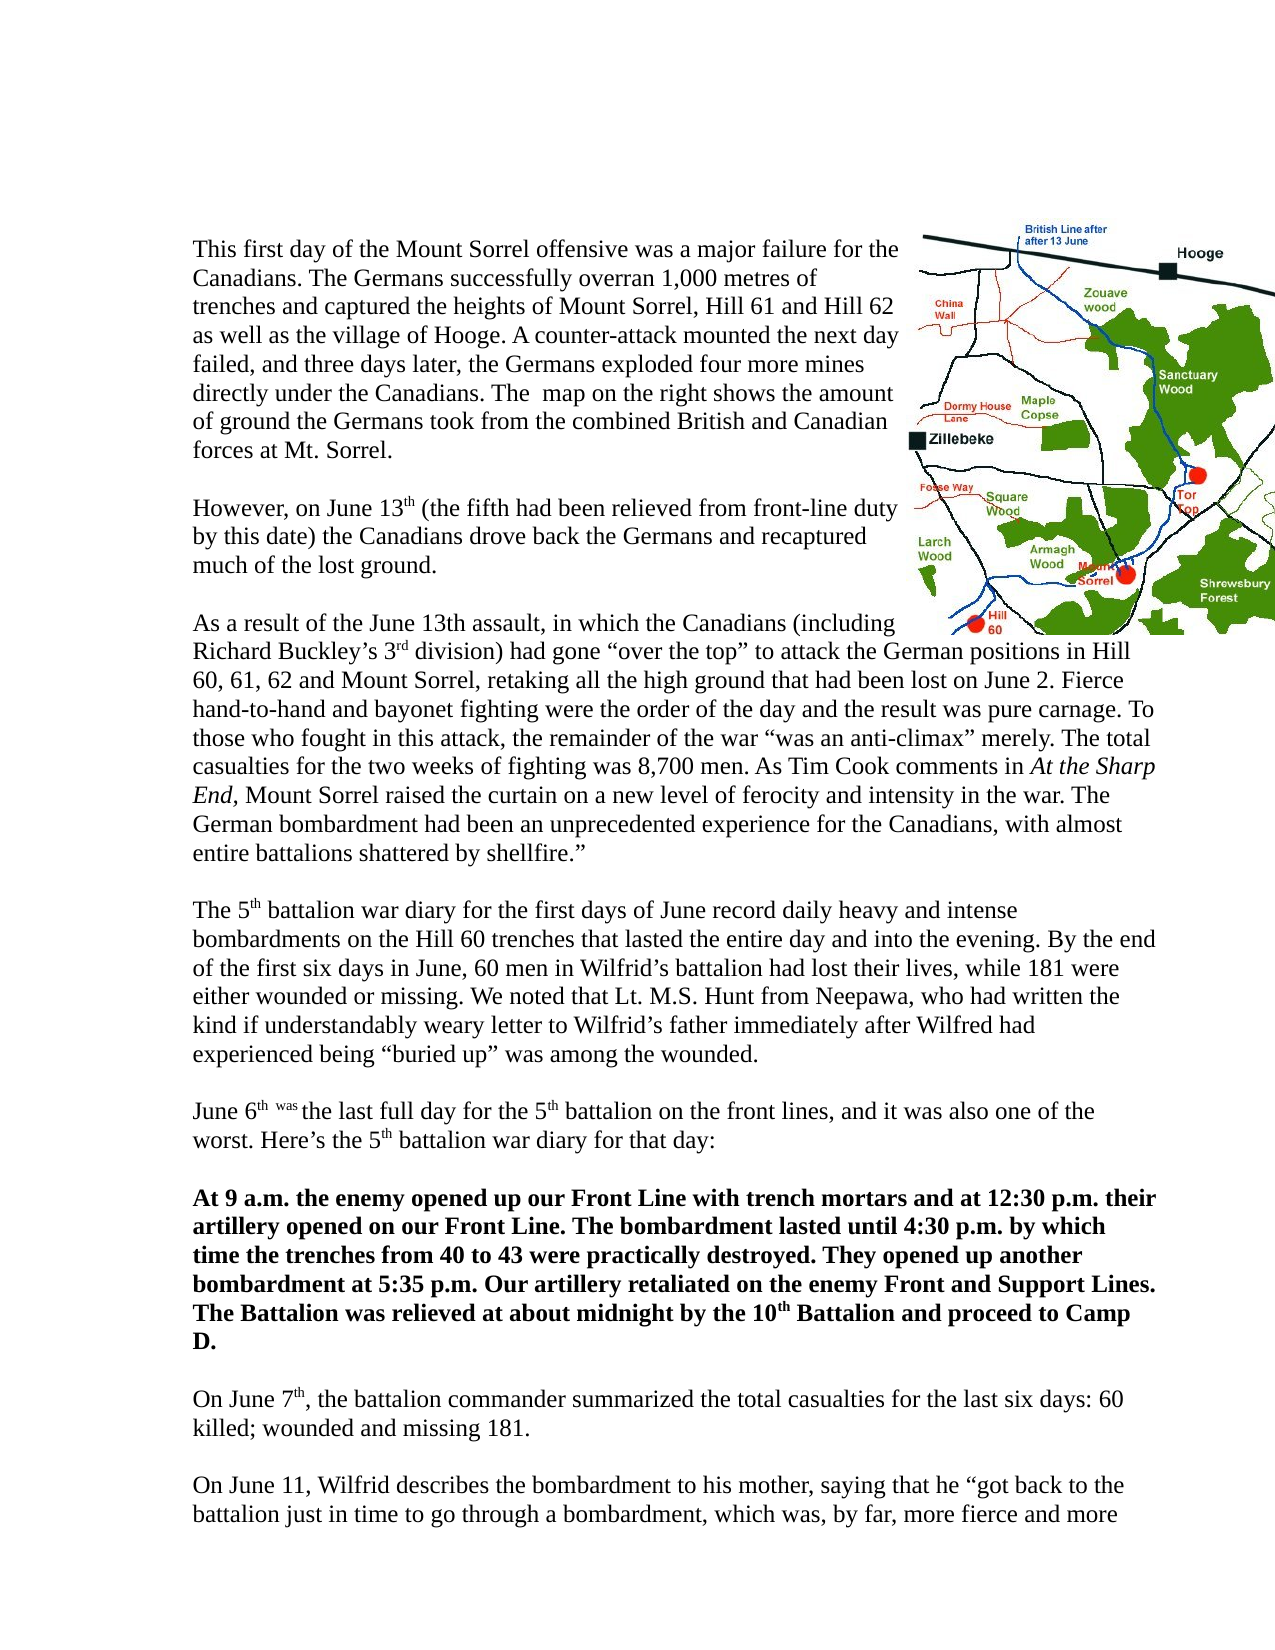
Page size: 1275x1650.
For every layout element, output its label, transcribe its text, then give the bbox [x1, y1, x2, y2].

text As a result of the June 13th assault, in which the Canadians (including Richard Buckley’s 3rd division) had gone “over the top” to attack the German positions in Hill 60, 61, 62 and Mount Sorrel, retaking all the high ground that had been lost on June 2. Fierce hand-to-hand and bayonet fighting were the order of the day and the result was pure carnage. To those who fought in this attack, the remainder of the war “was an anti-climax” merely. The total casualties for the two weeks of fighting was 8,700 men. As Tim Cook comments in At the Sharp End, Mount Sorrel raised the curtain on a new level of ferocity and intensity in the war. The German bombardment had been an unprecedented experience for the Canadians, with almost entire battalions shattered by shellfire.” [192, 608, 1158, 866]
text On June 11, Wilfrid describes the bombardment to his mother, saying that he “got back to the battalion just in time to go through a bombardment, which was, by far, more fierce and more [192, 1470, 1158, 1528]
text At 9 a.m. the enemy opened up our Front Line with trench mortars and at 12:30 p.m. their artillery opened on our Front Line. The bombardment lasted until 4:30 p.m. by which time the trenches from 40 to 43 were practically destroyed. They opened up another bombardment at 5:35 p.m. Our artillery retaliated on the enemy Front and Support Lines. The Battalion was relieved at about midnight by the 10th Battalion and proceed to Camp D. [192, 1183, 1158, 1355]
picture [906, 218, 1275, 635]
text June 6th was the last full day for the 5th battalion on the front lines, and it was also one of the worst. Here’s the 5th battalion war diary for that day: [192, 1096, 1158, 1154]
text This first day of the Mount Sorrel offensive was a major failure for the Canadians. The Germans successfully overran 1,000 metres of trenches and captured the heights of Mount Sorrel, Hill 61 and Hill 62 as well as the village of Hooge. A counter-attack mounted the next day failed, and three days later, the Germans exploded four more mines directly under the Canadians. The map on the right shows the amount of ground the Germans took from the combined British and Canadian forces at Mt. Sorrel. [192, 234, 906, 464]
text On June 7th, the battalion commander summarized the total casualties for the last six days: 60 killed; wounded and missing 181. [192, 1384, 1158, 1441]
text However, on June 13th (the fifth had been relieved from front-line duty by this date) the Canadians drove back the Germans and recaptured much of the lost ground. [192, 493, 906, 579]
text The 5th battalion war diary for the first days of June record daily heavy and intense bombardments on the Hill 60 trenches that lasted the entire day and into the evening. By the end of the first six days in June, 60 men in Wilfrid’s battalion had lost their lives, while 181 were either wounded or missing. We noted that Lt. M.S. Hunt from Neepawa, who had written the kind if understandably weary letter to Wilfrid’s father immediately after Wilfred had experienced being “buried up” was among the wounded. [192, 895, 1158, 1068]
